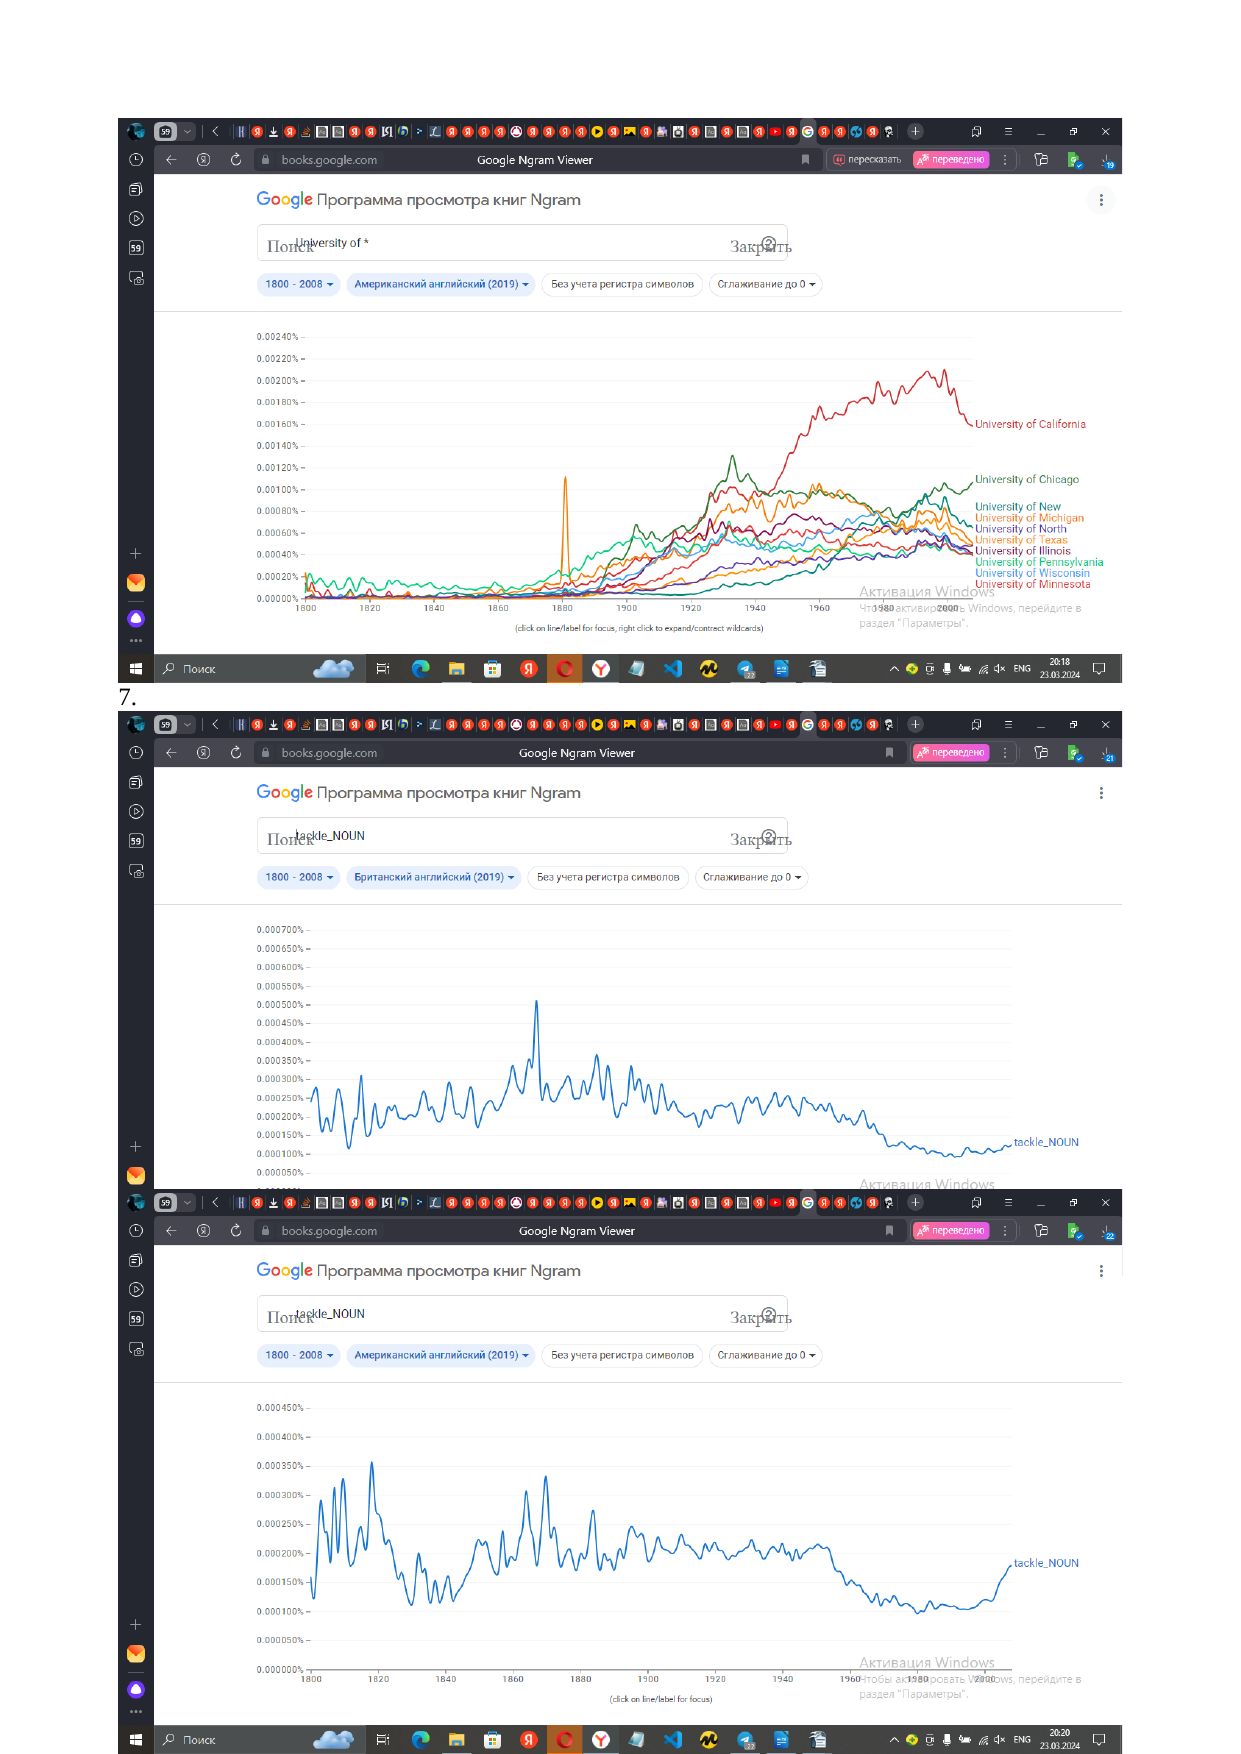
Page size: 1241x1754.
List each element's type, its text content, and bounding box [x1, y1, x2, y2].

text 7. [118, 683, 1122, 711]
picture [118, 711, 1123, 1754]
picture [118, 118, 1123, 683]
